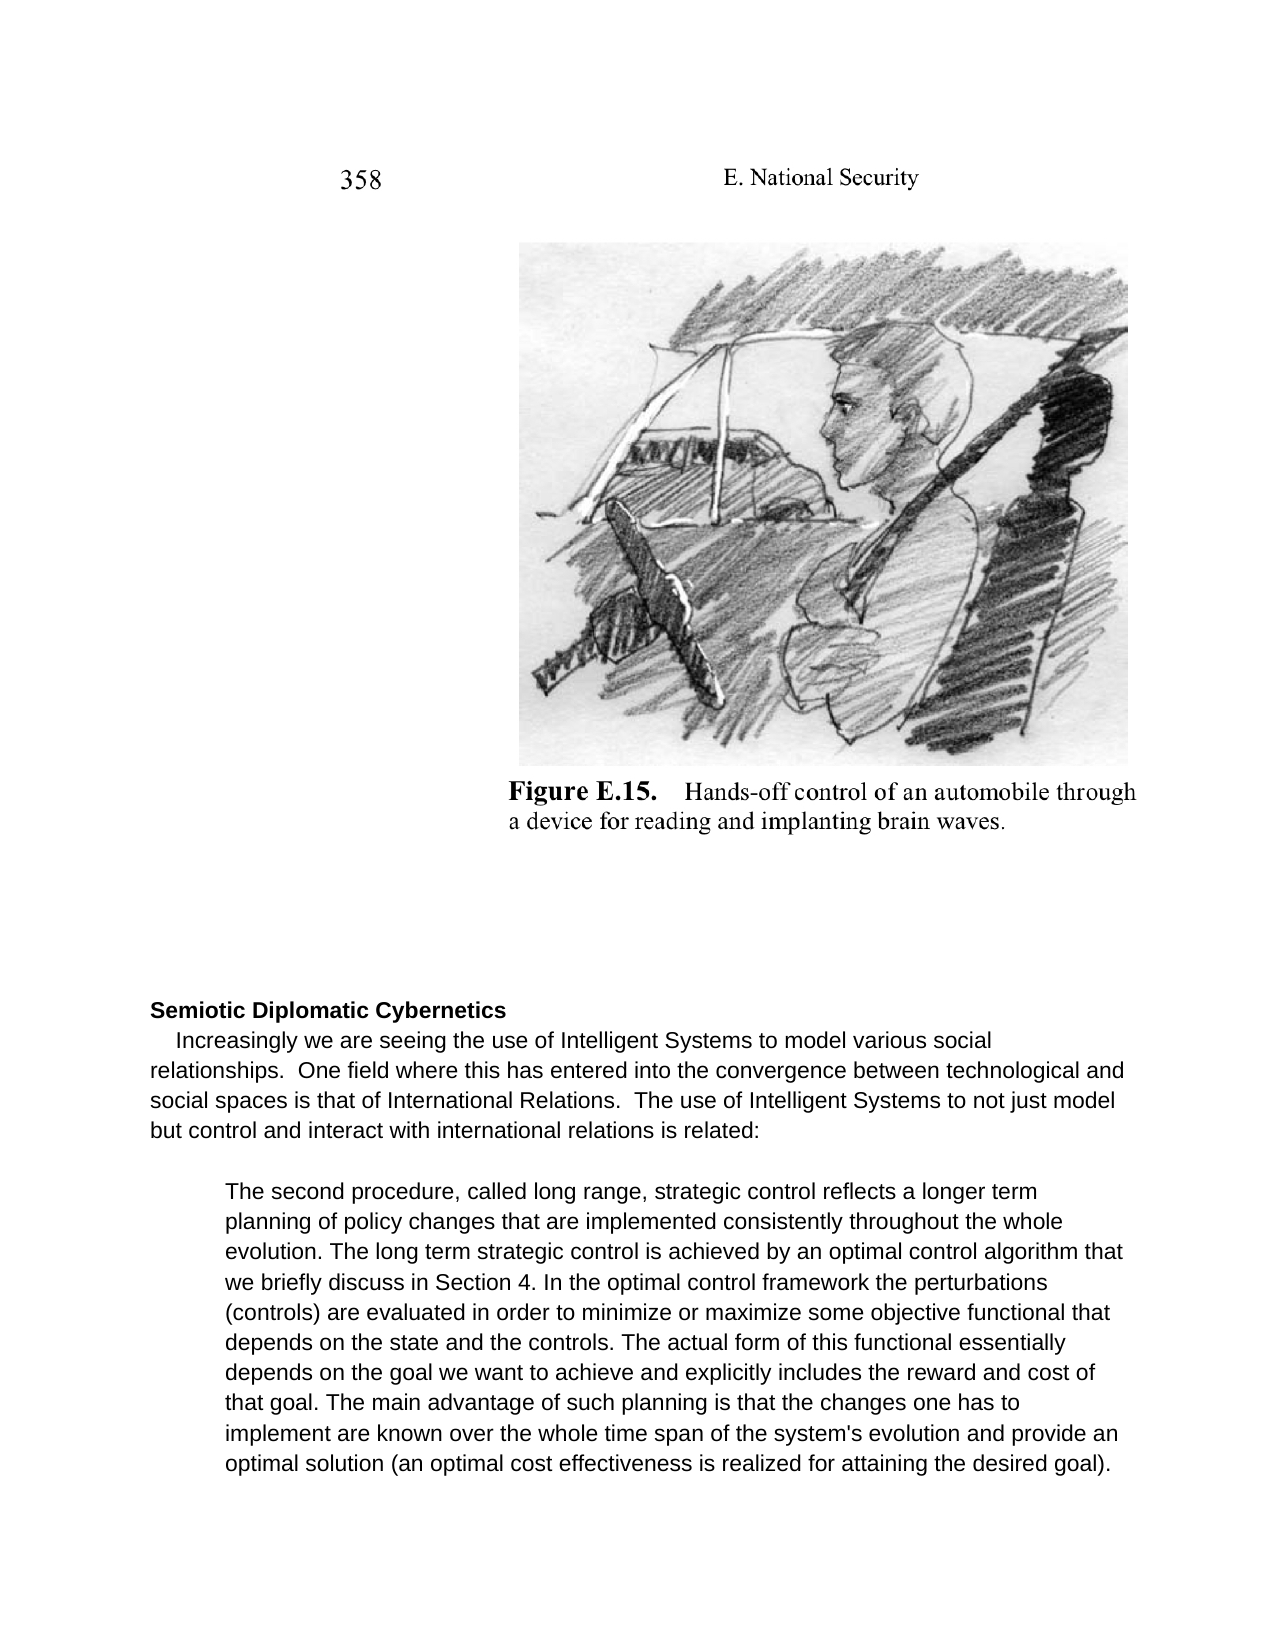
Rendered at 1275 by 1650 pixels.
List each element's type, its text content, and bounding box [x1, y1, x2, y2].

text Semiotic Diplomatic Cybernetics [150, 997, 1125, 1023]
text Increasingly we are seeing the use of Intelligent Systems to model various social relationships. One field where this has entered into the convergence between technological and social spaces is that of International Relations. The use of Intelligent Systems to not just model but control and interact with international relations is related: [150, 1027, 1125, 1144]
text The second procedure, called long range, strategic control reflects a longer term planning of policy changes that are implemented consistently throughout the whole evolution. The long term strategic control is achieved by an optimal control algorithm that we briefly discuss in Section 4. In the optimal control framework the perturbations (controls) are evaluated in order to minimize or maximize some objective functional that depends on the state and the controls. The actual form of this functional essentially depends on the goal we want to achieve and explicitly includes the reward and cost of that goal. The main advantage of such planning is that the changes one has to implement are known over the whole time span of the system's evolution and provide an optimal solution (an optimal cost effectiveness is realized for attaining the desired goal). [225, 1178, 1125, 1476]
picture [225, 150, 1200, 902]
